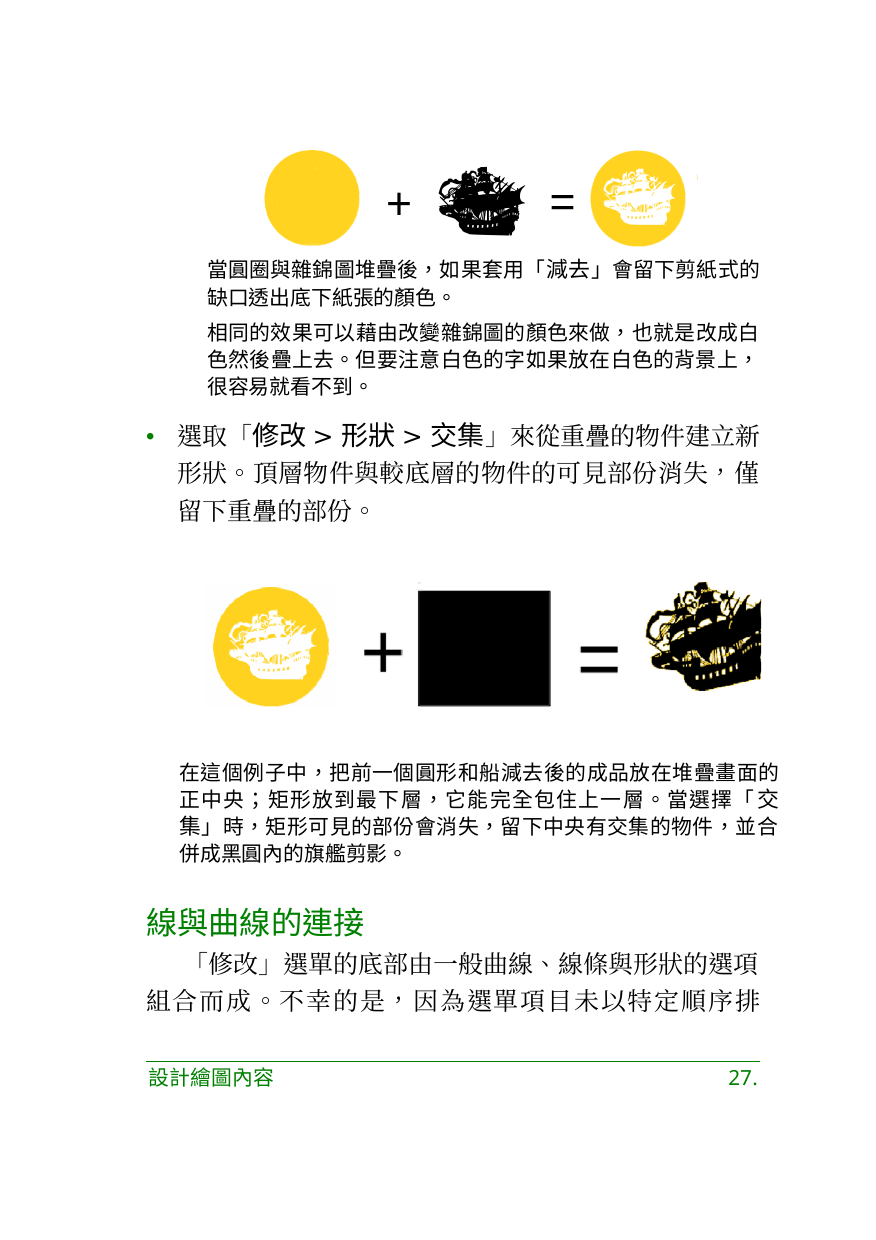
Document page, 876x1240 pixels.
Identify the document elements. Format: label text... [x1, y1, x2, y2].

table_cell 在這個例子中，把前一個圓形和船減去後的成品放在堆疊畫面的正中央；矩形放到最下層，它能完全包住上一層。當選擇「交集」時，矩形可見的部份會消失，留下中央有交集的物件，並合併成黑圓內的旗艦剪影。 [179, 751, 779, 867]
table_header [179, 544, 779, 751]
table_header [207, 146, 760, 248]
subtitle 線與曲線的連接 [146, 898, 760, 943]
table_cell 當圓圈與雜錦圖堆疊後，如果套用「減去」會留下剪紙式的缺口透出底下紙張的顏色。 相同的效果可以藉由改變雜錦圖的顏色來做，也就是改成白色然後疊上去。但要注意白色的字如果放在白色的背景上，很容易就看不到。 [207, 248, 760, 399]
picture [262, 145, 706, 247]
text 「修改」選單的底部由一般曲線、線條與形狀的選項組合而成。不幸的是，因為選單項目未以特定順序排 [146, 943, 760, 1018]
list 選取「修改 > 形狀 > 交集」來從重疊的物件建立新形狀。頂層物件與較底層的物件的可見部份消失，僅留下重疊的部份。 [146, 415, 760, 528]
picture [197, 576, 762, 718]
